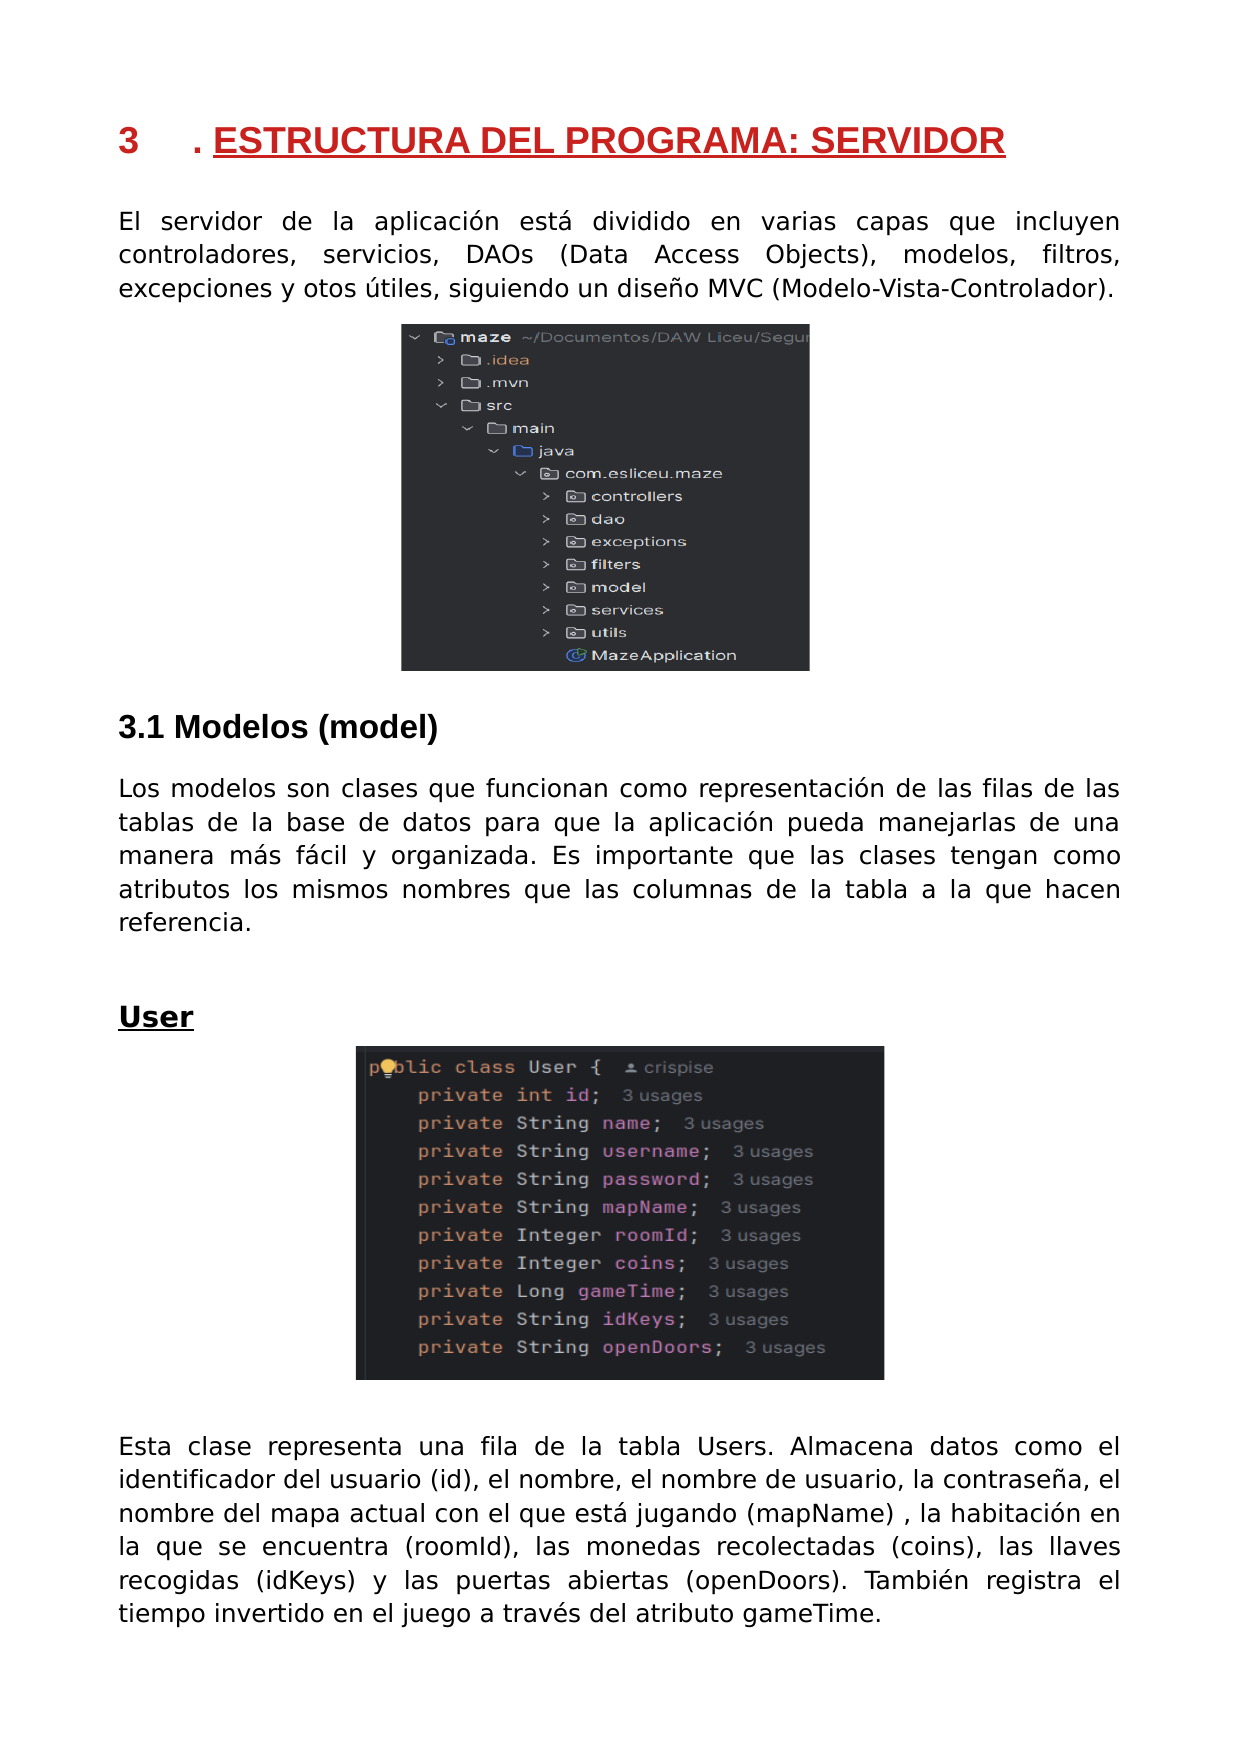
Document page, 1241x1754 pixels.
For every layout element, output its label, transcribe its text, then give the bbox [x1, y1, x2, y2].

text 3.1 Modelos (model) [118, 707, 1122, 745]
picture [355, 1046, 885, 1380]
picture [401, 324, 810, 671]
text El servidor de la aplicación está dividido en varias capas que incluyen controladores, servicios, DAOs (Data Access Objects), modelos, filtros, excepciones y otos útiles, siguiendo un diseño MVC (Modelo-Vista-Controlador). [118, 207, 1122, 303]
text Esta clase representa una fila de la tabla Users. Almacena datos como el identificador del usuario (id), el nombre, el nombre de usuario, la contraseña, el nombre del mapa actual con el que está jugando (mapName) , la habitación en la que se encuentra (roomId), las monedas recolectadas (coins), las llaves recogidas (idKeys) y las puertas abiertas (openDoors). También registra el tiempo invertido en el juego a través del atributo gameTime. [118, 1432, 1122, 1628]
subtitle User [118, 1000, 1122, 1034]
text Los modelos son clases que funcionan como representación de las filas de las tablas de la base de datos para que la aplicación pueda manejarlas de una manera más fácil y organizada. Es importante que las clases tengan como atributos los mismos nombres que las columnas de la tabla a la que hacen referencia. [118, 774, 1122, 937]
subtitle . ESTRUCTURA DEL PROGRAMA: SERVIDOR [118, 118, 1122, 161]
